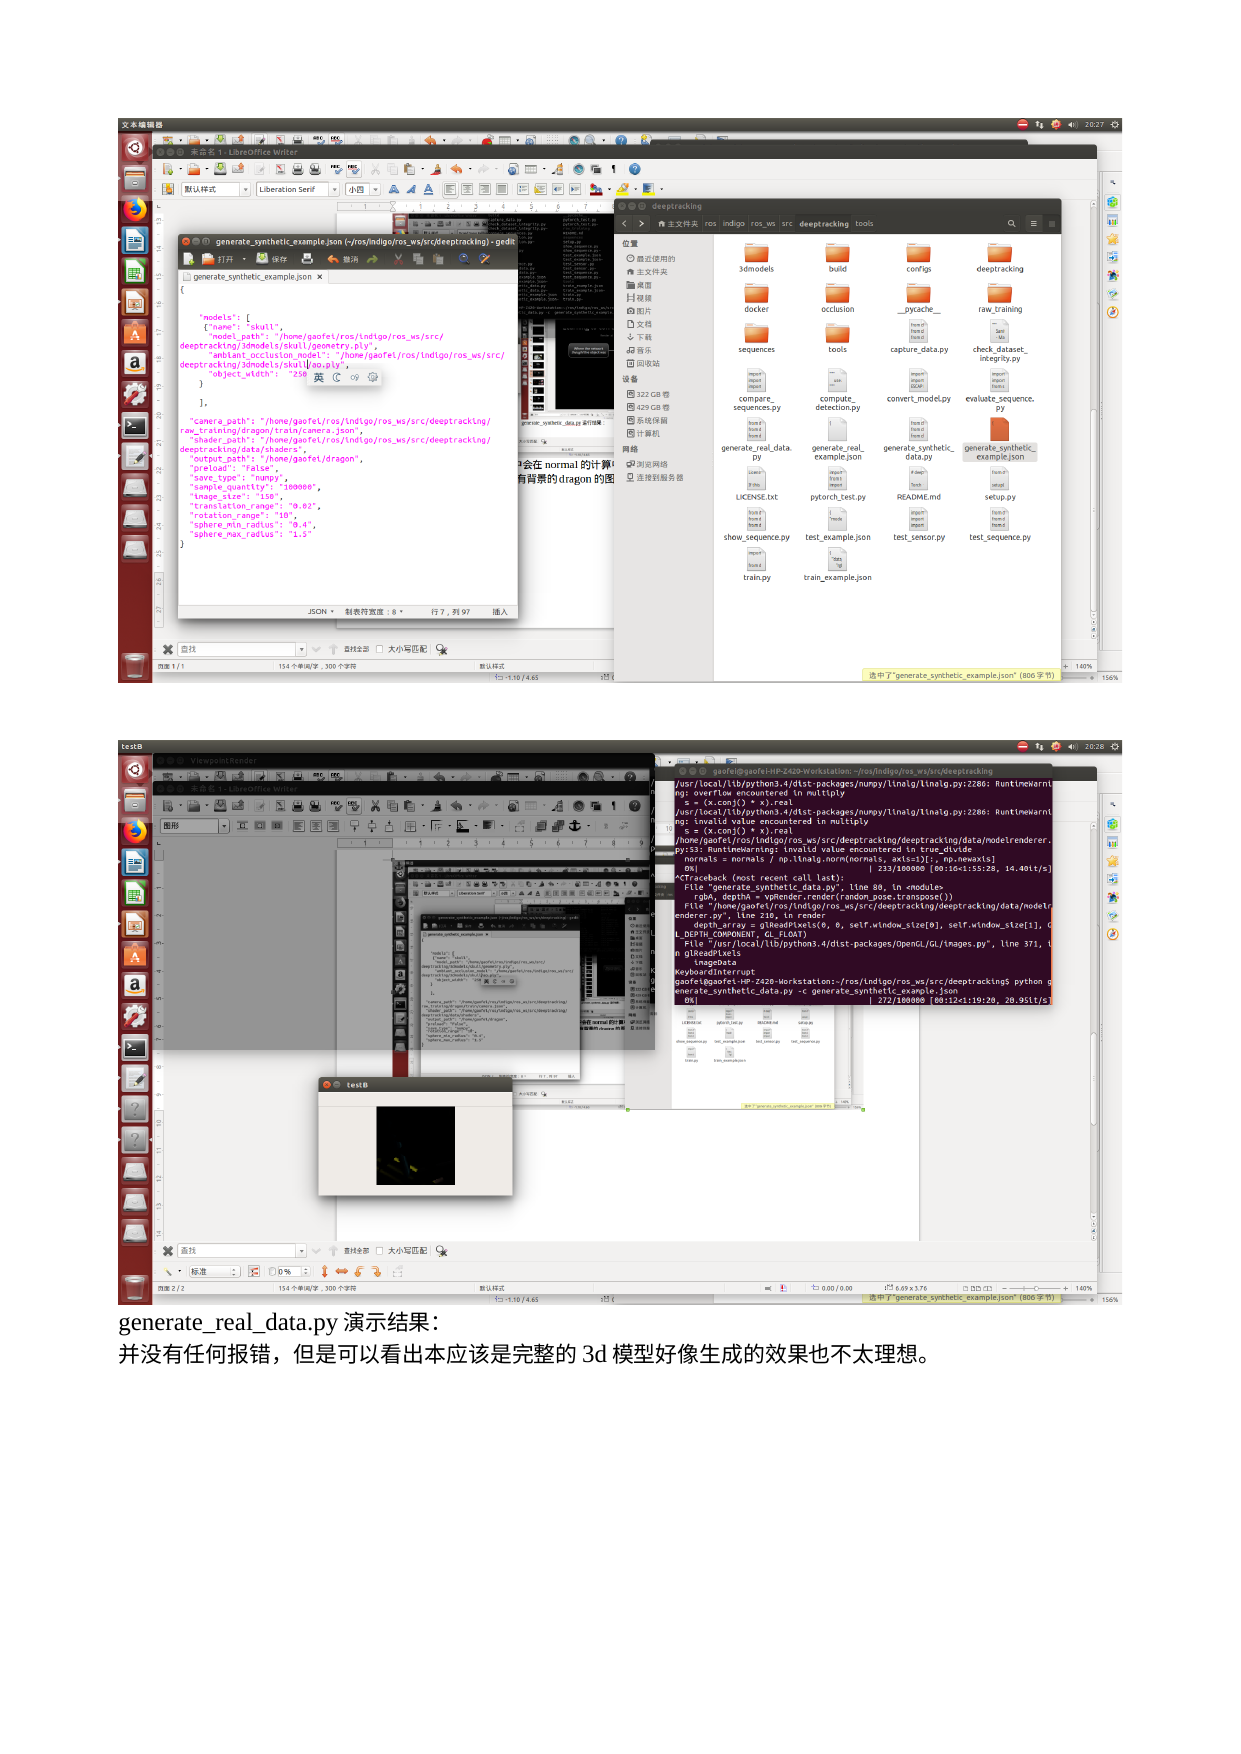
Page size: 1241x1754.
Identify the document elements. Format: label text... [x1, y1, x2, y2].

text 并没有任何报错，但是可以看出本应该是完整的3d模型好像生成的效果也不太理想。 [118, 1337, 1122, 1368]
picture [118, 118, 1123, 683]
picture [118, 740, 1123, 1305]
text generate_real_data.py演示结果： [118, 1305, 1122, 1337]
